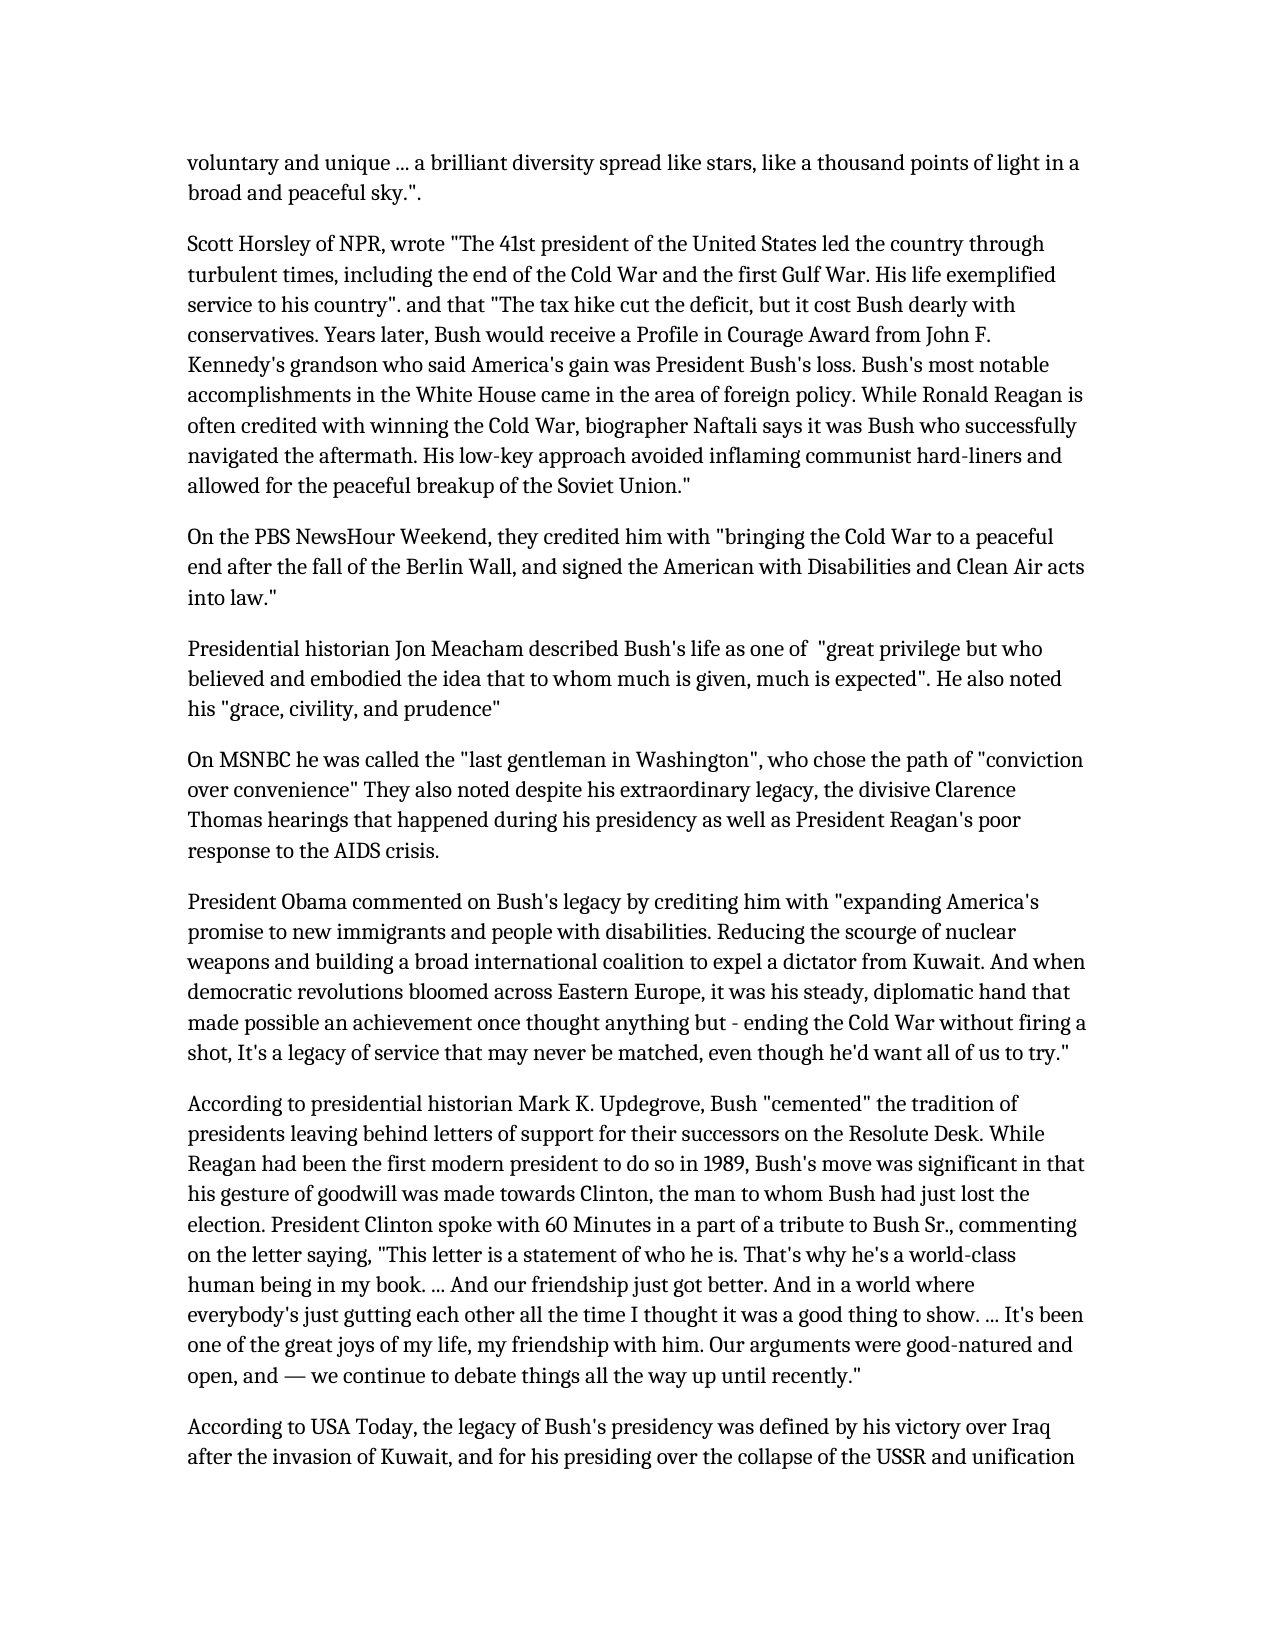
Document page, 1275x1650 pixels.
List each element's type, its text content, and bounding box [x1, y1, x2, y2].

text According to USA Today, the legacy of Bush's presidency was defined by his victory over Iraq after the invasion of Kuwait, and for his presiding over the collapse of the USSR and unification [187, 1413, 1087, 1470]
text voluntary and unique ... a brilliant diversity spread like stars, like a thousand points of light in a broad and peaceful sky.". [187, 150, 1087, 207]
text On the PBS NewsHour Weekend, they credited him with "bringing the Cold War to a peaceful end after the fall of the Berlin Wall, and signed the American with Disabilities and Clean Air acts into law." [187, 524, 1087, 611]
text Presidential historian Jon Meacham described Bush's life as one of "great privilege but who believed and embodied the idea that to whom much is given, much is expected". He also noted his "grace, civility, and prudence" [187, 635, 1087, 722]
text According to presidential historian Mark K. Updegrove, Bush "cemented" the tradition of presidents leaving behind letters of support for their successors on the Resolute Desk. While Reagan had been the first modern president to do so in 1989, Bush's move was significant in that his gesture of goodwill was made towards Clinton, the man to whom Bush had just lost the election. President Clinton spoke with 60 Minutes in a part of a tribute to Bush Sr., commenting on the letter saying, "This letter is a statement of who he is. That's why he's a world-class human being in my book. ... And our friendship just got better. And in a world where everybody's just gutting each other all the time I thought it was a good thing to show. ... It's been one of the great joys of my life, my friendship with him. Our arguments were good-natured and open, and — we continue to debate things all the way up until recently." [187, 1091, 1087, 1389]
text Scott Horsley of NPR, wrote "The 41st president of the United States led the country through turbulent times, including the end of the Cold War and the first Gulf War. His life exemplified service to his country". and that "The tax hike cut the deficit, but it cost Bush dearly with conservatives. Years later, Bush would receive a Profile in Courage Award from John F. Kennedy's grandson who said America's gain was President Bush's loss. Bush's most notable accomplishments in the White House came in the area of foreign policy. While Ronald Reagan is often credited with winning the Cold War, biographer Naftali says it was Bush who successfully navigated the aftermath. His low-key approach avoided inflaming communist hard-liners and allowed for the peaceful breakup of the Soviet Union." [187, 231, 1087, 499]
text On MSNBC he was called the "last gentleman in Washington", who chose the path of "conviction over convenience" They also noted despite his extraordinary legacy, the divisive Clarence Thomas hearings that happened during his presidency as well as President Reagan's poor response to the AIDS crisis. [187, 747, 1087, 864]
text President Obama commented on Bush's legacy by crediting him with "expanding America's promise to new immigrants and people with disabilities. Reducing the scourge of nuclear weapons and building a broad international coalition to expel a dictator from Kuwait. And when democratic revolutions bloomed across Eastern Europe, it was his steady, diplomatic hand that made possible an achievement once thought anything but - ending the Cold War without firing a shot, It's a legacy of service that may never be matched, even though he'd want all of us to try." [187, 888, 1087, 1066]
